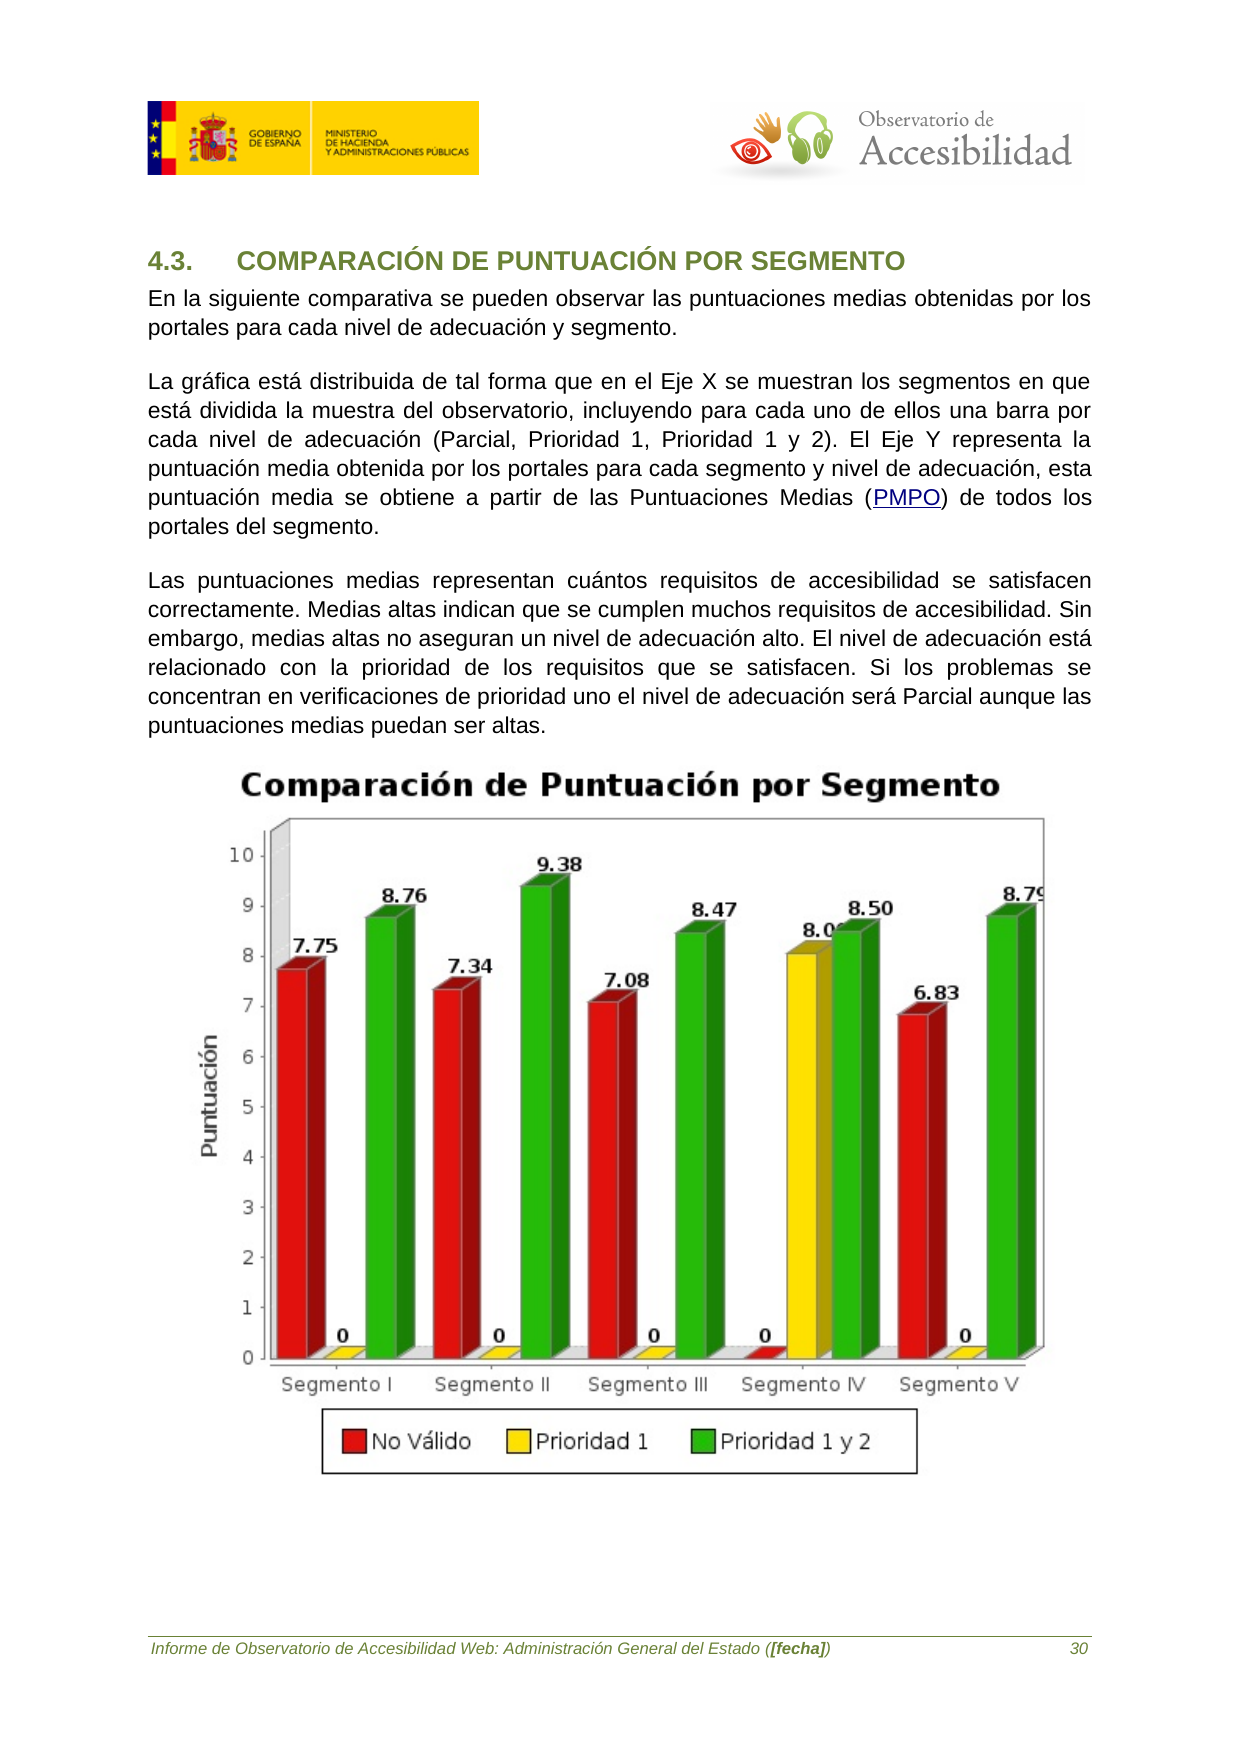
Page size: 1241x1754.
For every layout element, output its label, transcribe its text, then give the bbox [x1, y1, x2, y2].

picture [147, 101, 479, 175]
picture [710, 102, 1086, 185]
subtitle Comparación de puntuación por segmento [148, 245, 1092, 276]
text Las puntuaciones medias representan cuántos requisitos de accesibilidad se satisfacen correctamente. Medias altas indican que se cumplen muchos requisitos de accesibilidad. Sin embargo, medias altas no aseguran un nivel de adecuación alto. El nivel de adecuación está relacionado con la prioridad de los requisitos que se satisfacen. Si los problemas se concentran en verificaciones de prioridad uno el nivel de adecuación será Parcial aunque las puntuaciones medias puedan ser altas. [148, 567, 1092, 738]
text La gráfica está distribuida de tal forma que en el Eje X se muestran los segmentos en que está dividida la muestra del observatorio, incluyendo para cada uno de ellos una barra por cada nivel de adecuación (Parcial, Prioridad 1, Prioridad 1 y 2). El Eje Y representa la puntuación media obtenida por los portales para cada segmento y nivel de adecuación, esta puntuación media se obtiene a partir de las Puntuaciones Medias (PMPO) de todos los portales del segmento. [148, 368, 1092, 539]
text En la siguiente comparativa se pueden observar las puntuaciones medias obtenidas por los portales para cada nivel de adecuación y segmento. [148, 285, 1092, 341]
picture [178, 765, 1062, 1476]
